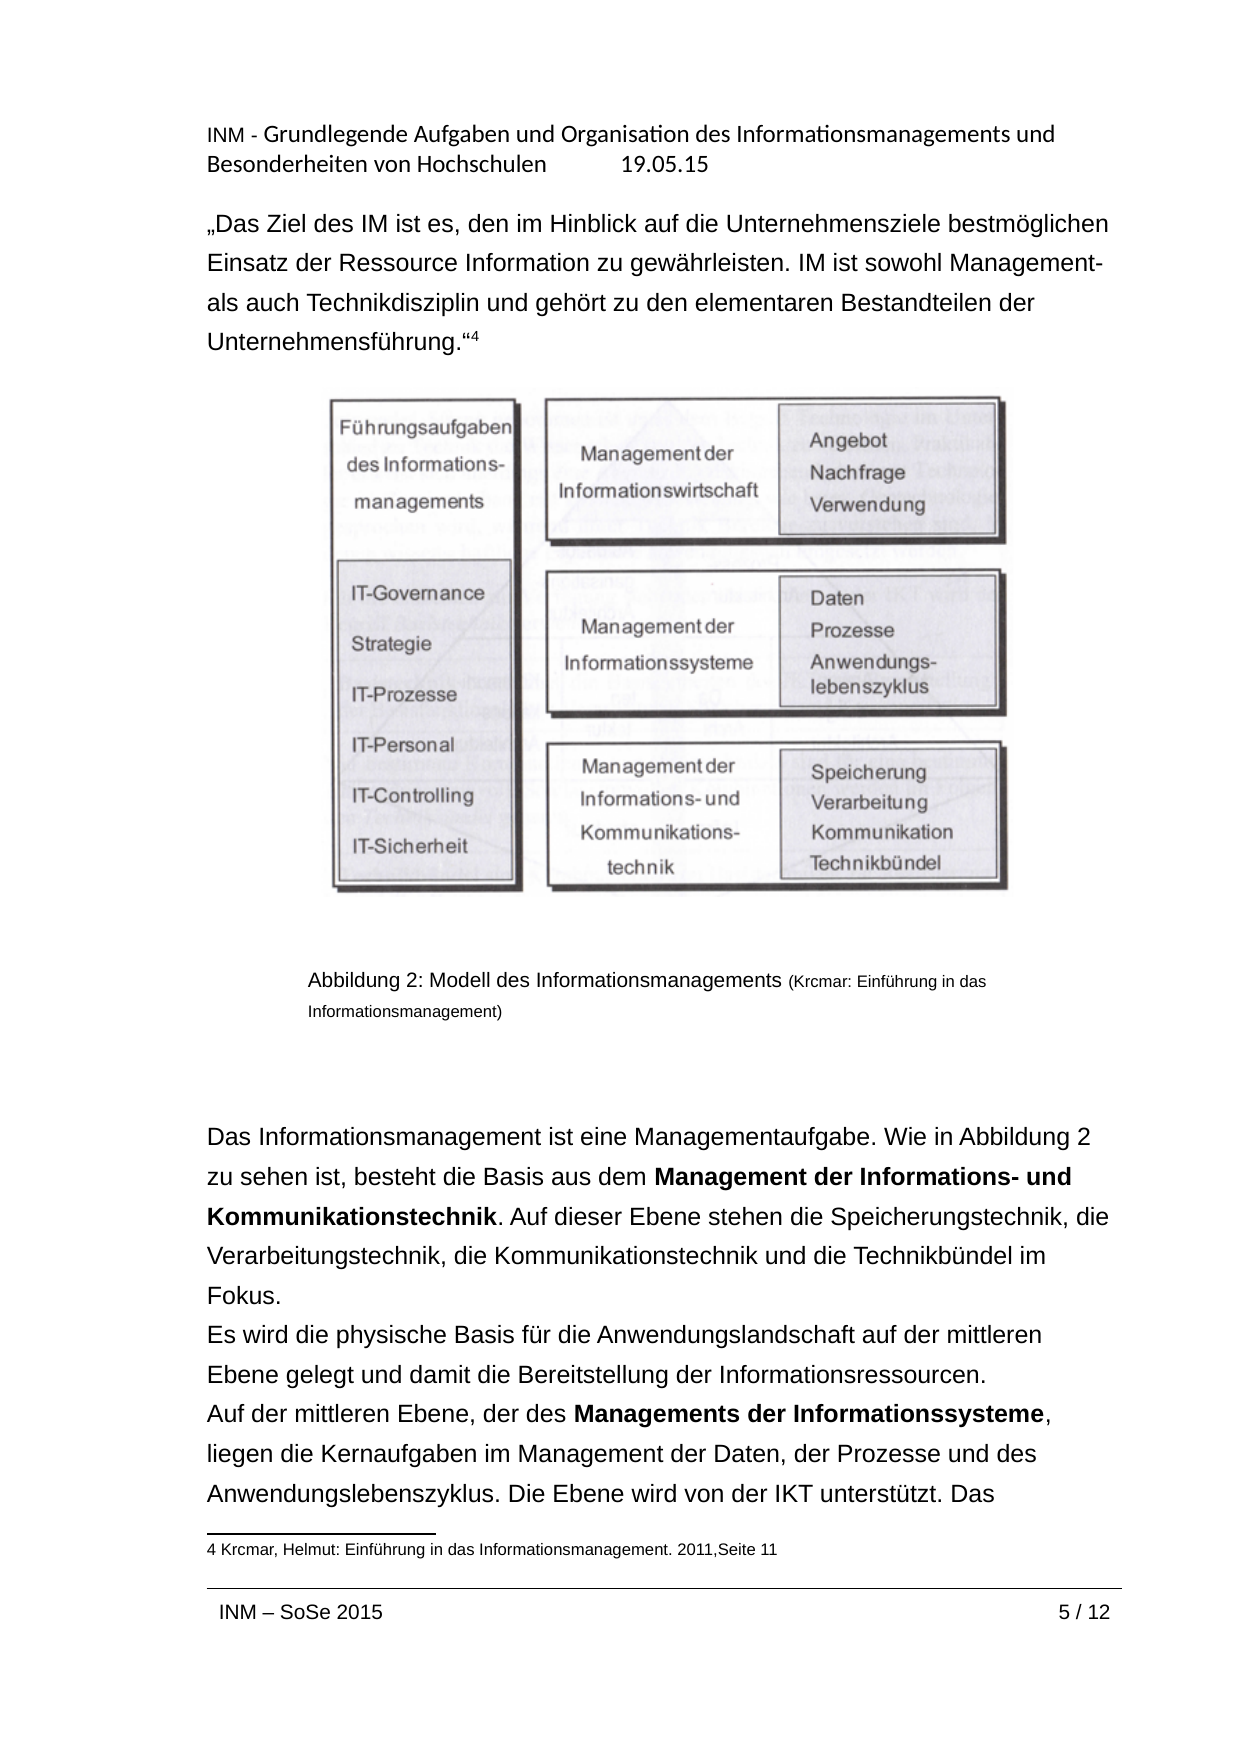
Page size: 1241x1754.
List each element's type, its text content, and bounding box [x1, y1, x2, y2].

text Das Informationsmanagement ist eine Managementaufgabe. Wie in Abbildung 2 zu sehen ist, besteht die Basis aus dem Management der Informations- und Kommunikationstechnik. Auf dieser Ebene stehen die Speicherungstechnik, die Verarbeitungstechnik, die Kommunikationstechnik und die Technikbündel im Fokus. [207, 1122, 1122, 1309]
text „Das Ziel des IM ist es, den im Hinblick auf die Unternehmensziele bestmöglichen Einsatz der Ressource Information zu gewährleisten. IM ist sowohl Management- als auch Technikdisziplin und gehört zu den elementaren Bestandteilen der Unternehmensführung.“ [207, 209, 1122, 356]
text Abbildung 2: Modell des Informationsmanagements (Krcmar: Einführung in das Informationsmanagement) [308, 379, 1021, 1021]
text Auf der mittleren Ebene, der des Managements der Informationssysteme, liegen die Kernaufgaben im Management der Daten, der Prozesse und des Anwendungslebenszyklus. Die Ebene wird von der IKT unterstützt. Das [207, 1399, 1122, 1507]
text Krcmar, Helmut: Einführung in das Informationsmanagement. 2011,Seite 11 [207, 1539, 1122, 1559]
text Es wird die physische Basis für die Anwendungslandschaft auf der mittleren Ebene gelegt und damit die Bereitstellung der Informationsressourcen. [207, 1320, 1122, 1389]
